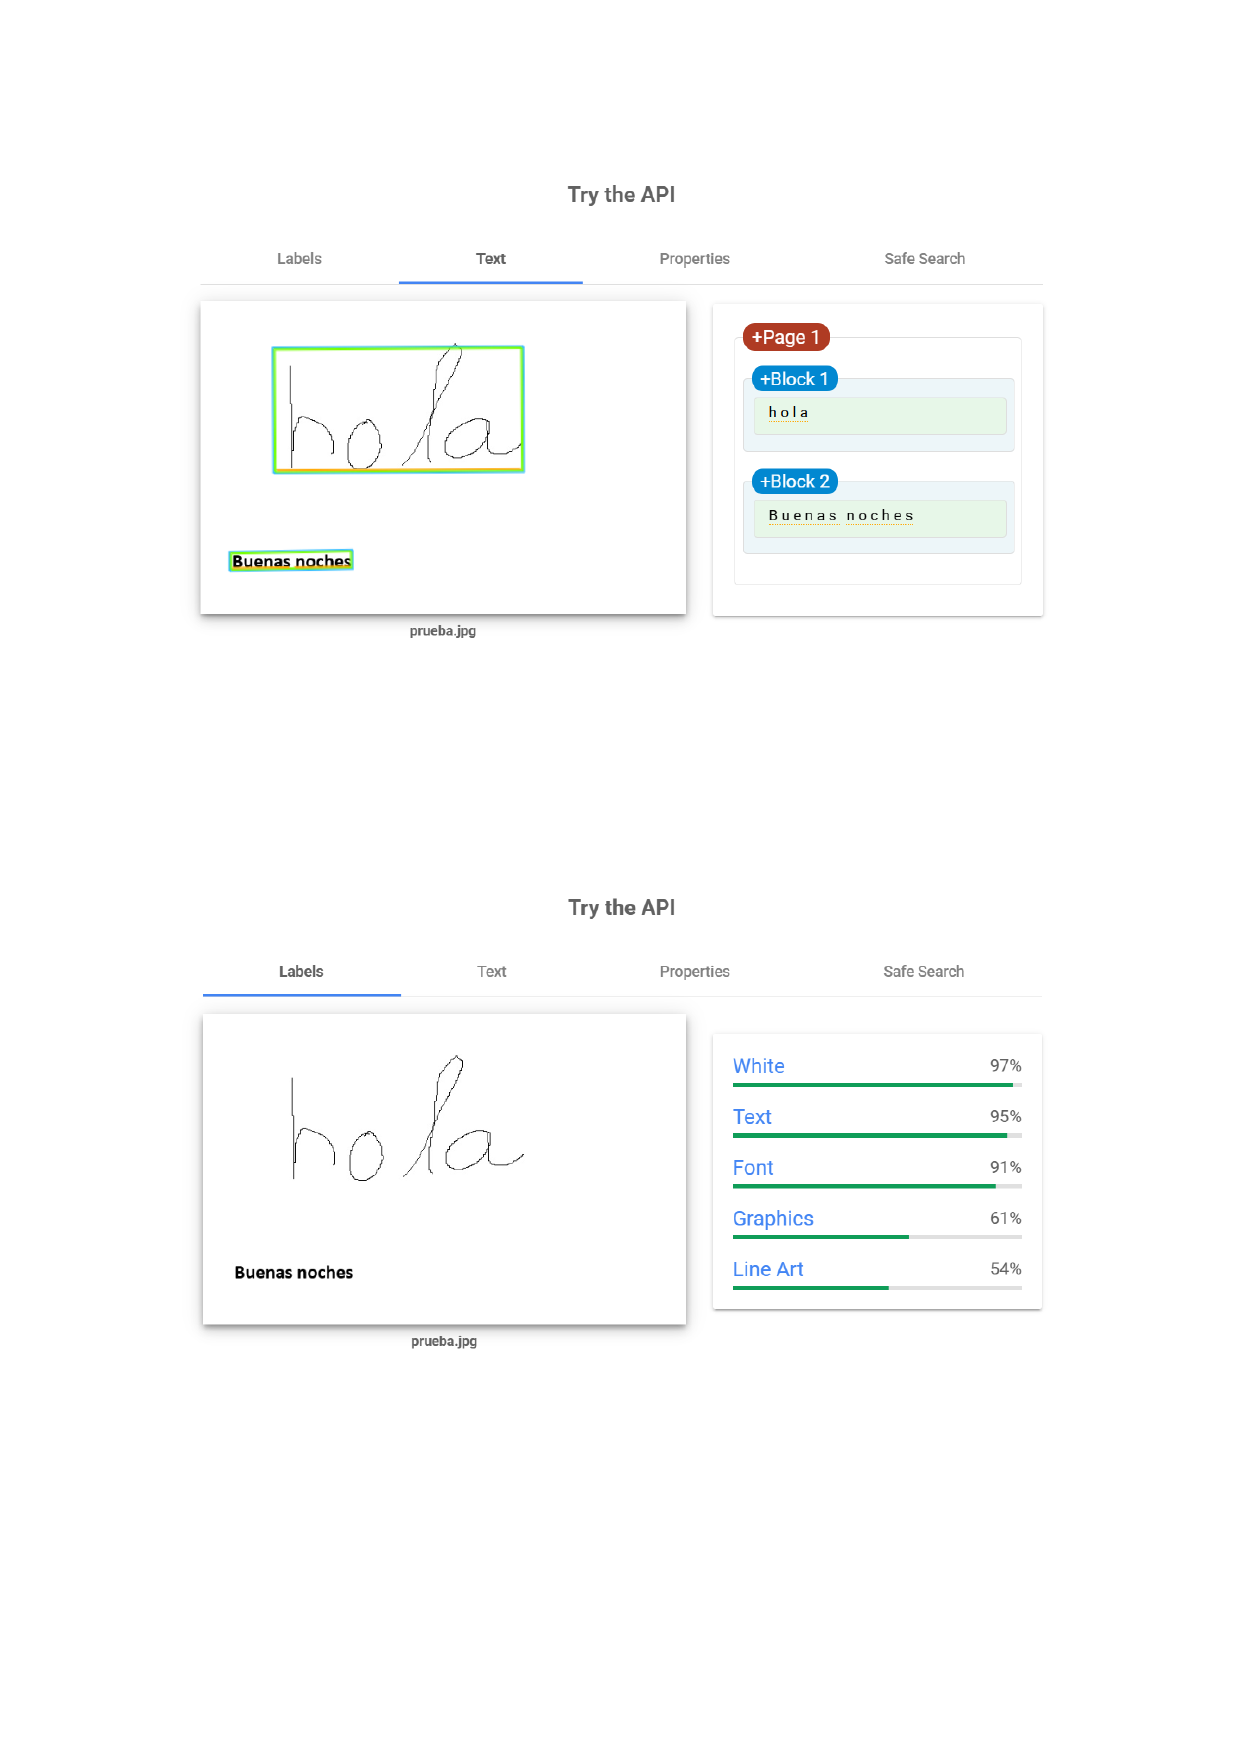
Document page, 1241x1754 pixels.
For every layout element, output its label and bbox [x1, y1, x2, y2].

picture [118, 146, 1123, 655]
picture [118, 855, 1123, 1355]
